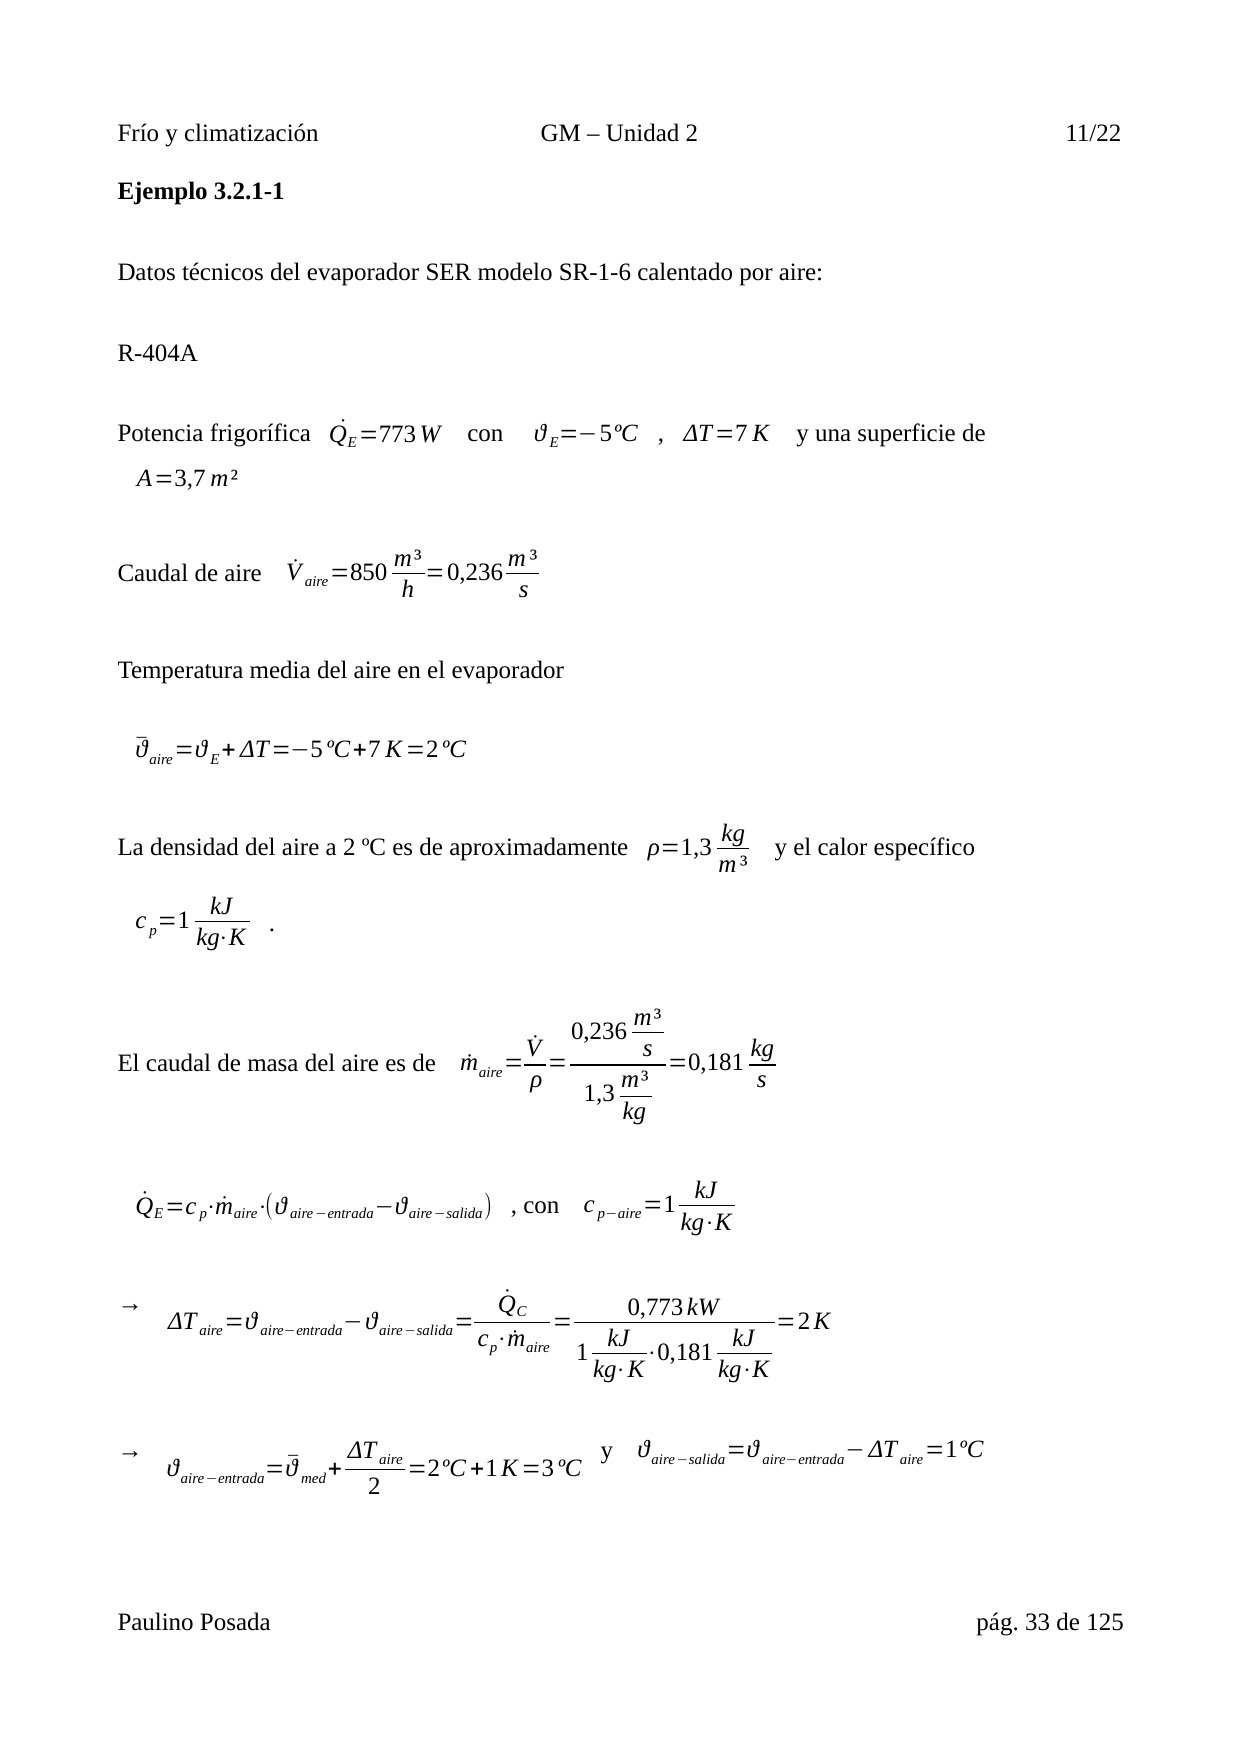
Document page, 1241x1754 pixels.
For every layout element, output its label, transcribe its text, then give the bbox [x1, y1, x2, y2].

text Temperatura media del aire en el evaporador [117, 655, 1123, 684]
text El caudal de masa del aire es de [117, 1003, 1123, 1125]
text Datos técnicos del evaporador SER modelo SR-1-6 calentado por aire: [117, 257, 1123, 286]
text Ejemplo 3.2.1-1 [117, 176, 1123, 205]
text La densidad del aire a 2 ºC es de aproximadamente y el calor específico . [117, 819, 1123, 952]
text Caudal de aire [117, 544, 1123, 603]
text → [117, 1288, 1123, 1383]
text , con [117, 1177, 1123, 1236]
text R-404A [117, 338, 1123, 366]
text Potencia frigorífica con , y una superficie de [117, 418, 1123, 493]
text → y [117, 1435, 1123, 1499]
